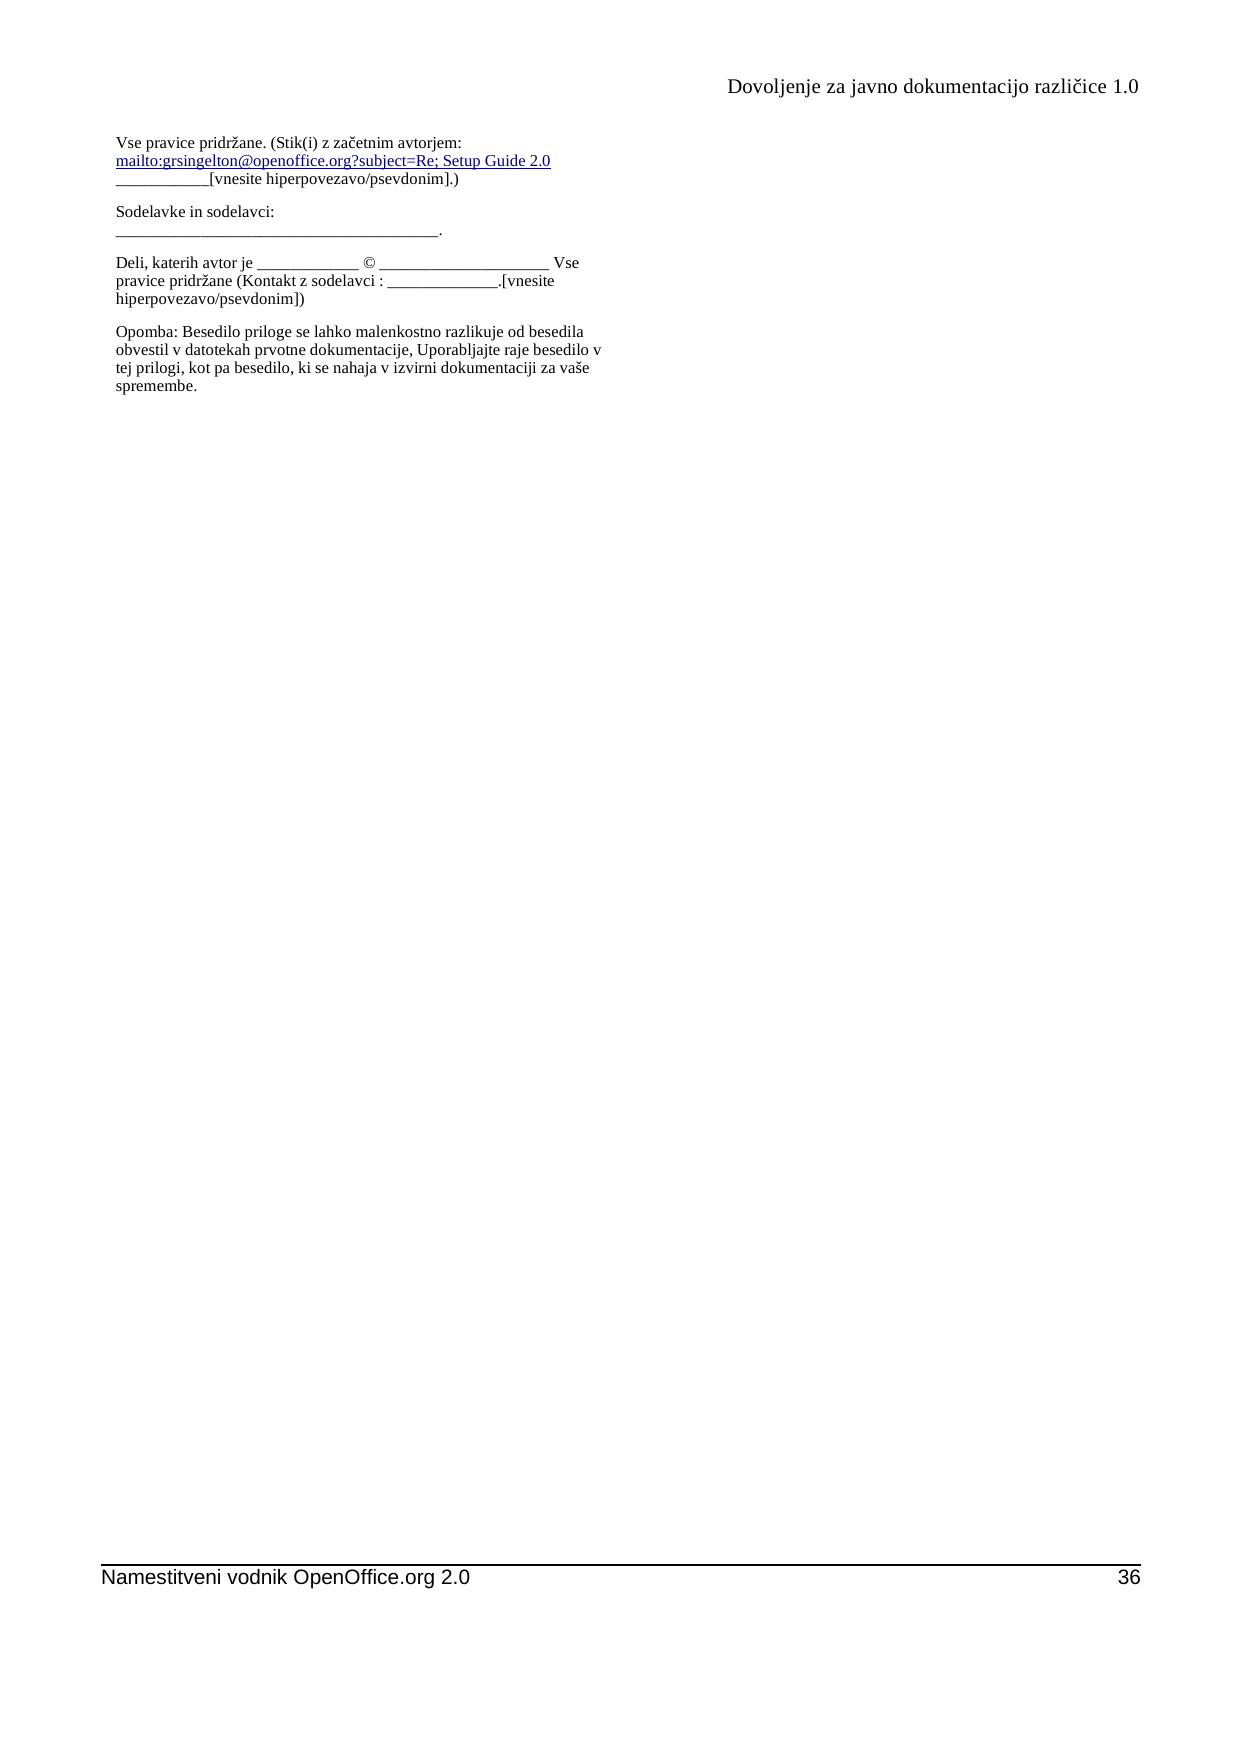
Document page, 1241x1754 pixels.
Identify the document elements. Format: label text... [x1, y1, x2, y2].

text Deli, katerih avtor je ____________ © ____________________ Vse pravice pridržane (Kontakt z sodelavci : _____________.[vnesite hiperpovezavo/psevdonim]) [116, 254, 605, 308]
text Sodelavke in sodelavci: ______________________________________. [116, 203, 605, 239]
text Vse pravice pridržane. (Stik(i) z začetnim avtorjem: mailto:grsingelton@openoffice.org?subject=Re; Setup Guide 2.0 ___________[vnesite hiperpovezavo/psevdonim].) [116, 134, 605, 188]
text Opomba: Besedilo priloge se lahko malenkostno razlikuje od besedila obvestil v datotekah prvotne dokumentacije, Uporabljajte raje besedilo v tej prilogi, kot pa besedilo, ki se nahaja v izvirni dokumentaciji za vaše spremembe. [116, 322, 605, 394]
